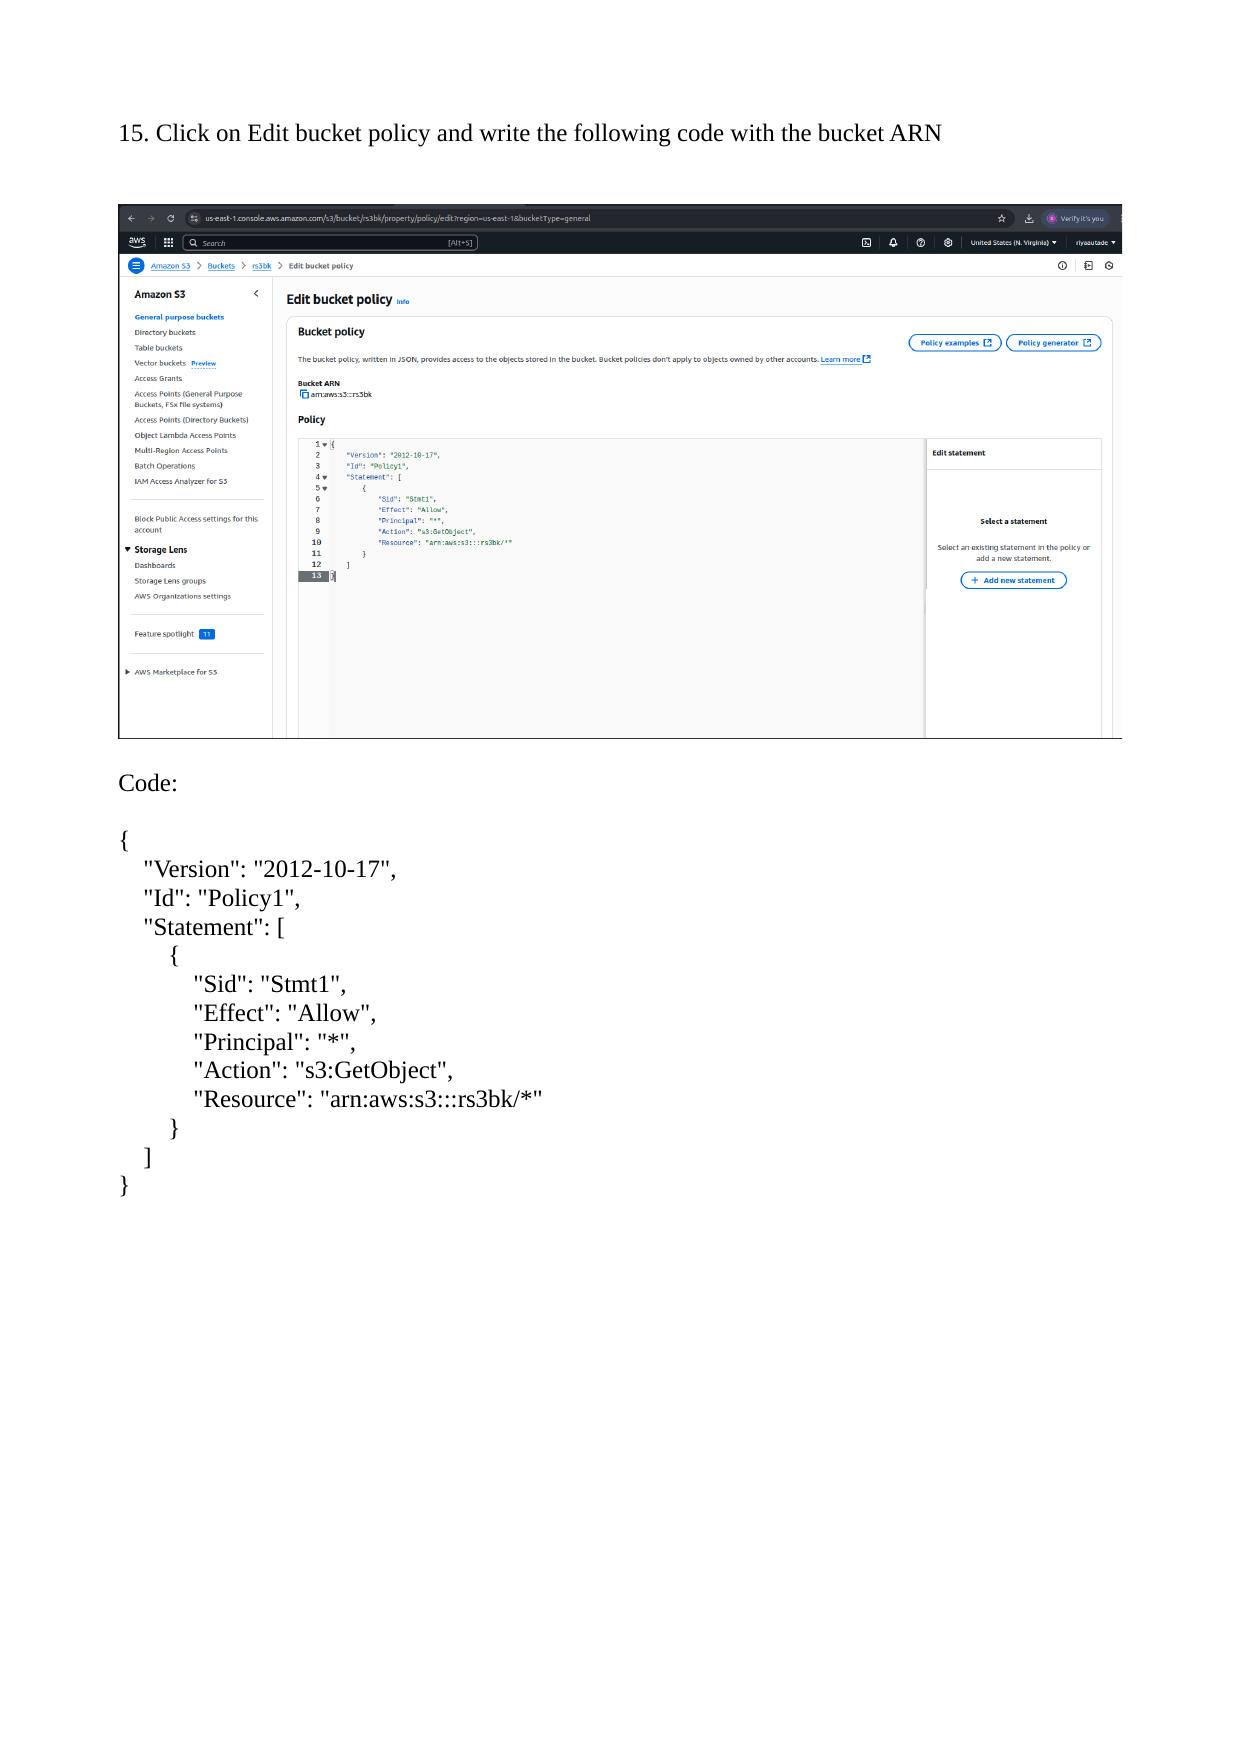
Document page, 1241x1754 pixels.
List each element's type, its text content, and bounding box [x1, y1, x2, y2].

text "Id": "Policy1", [118, 883, 1122, 912]
text "Sid": "Stmt1", [118, 969, 1122, 998]
text "Resource": "arn:aws:s3:::rs3bk/*" [118, 1084, 1122, 1113]
text { [118, 825, 1122, 854]
picture [118, 204, 1123, 739]
text "Principal": "*", [118, 1027, 1122, 1055]
text { [118, 940, 1122, 969]
text "Version": "2012-10-17", [118, 854, 1122, 883]
text Code: [118, 739, 1122, 825]
text } [118, 1170, 1122, 1228]
text 15. Click on Edit bucket policy and write the following code with the bucket ARN [118, 118, 1122, 147]
text "Statement": [ [118, 912, 1122, 940]
text ] [118, 1142, 1122, 1170]
text } [118, 1113, 1122, 1142]
text "Action": "s3:GetObject", [118, 1055, 1122, 1084]
text "Effect": "Allow", [118, 998, 1122, 1027]
